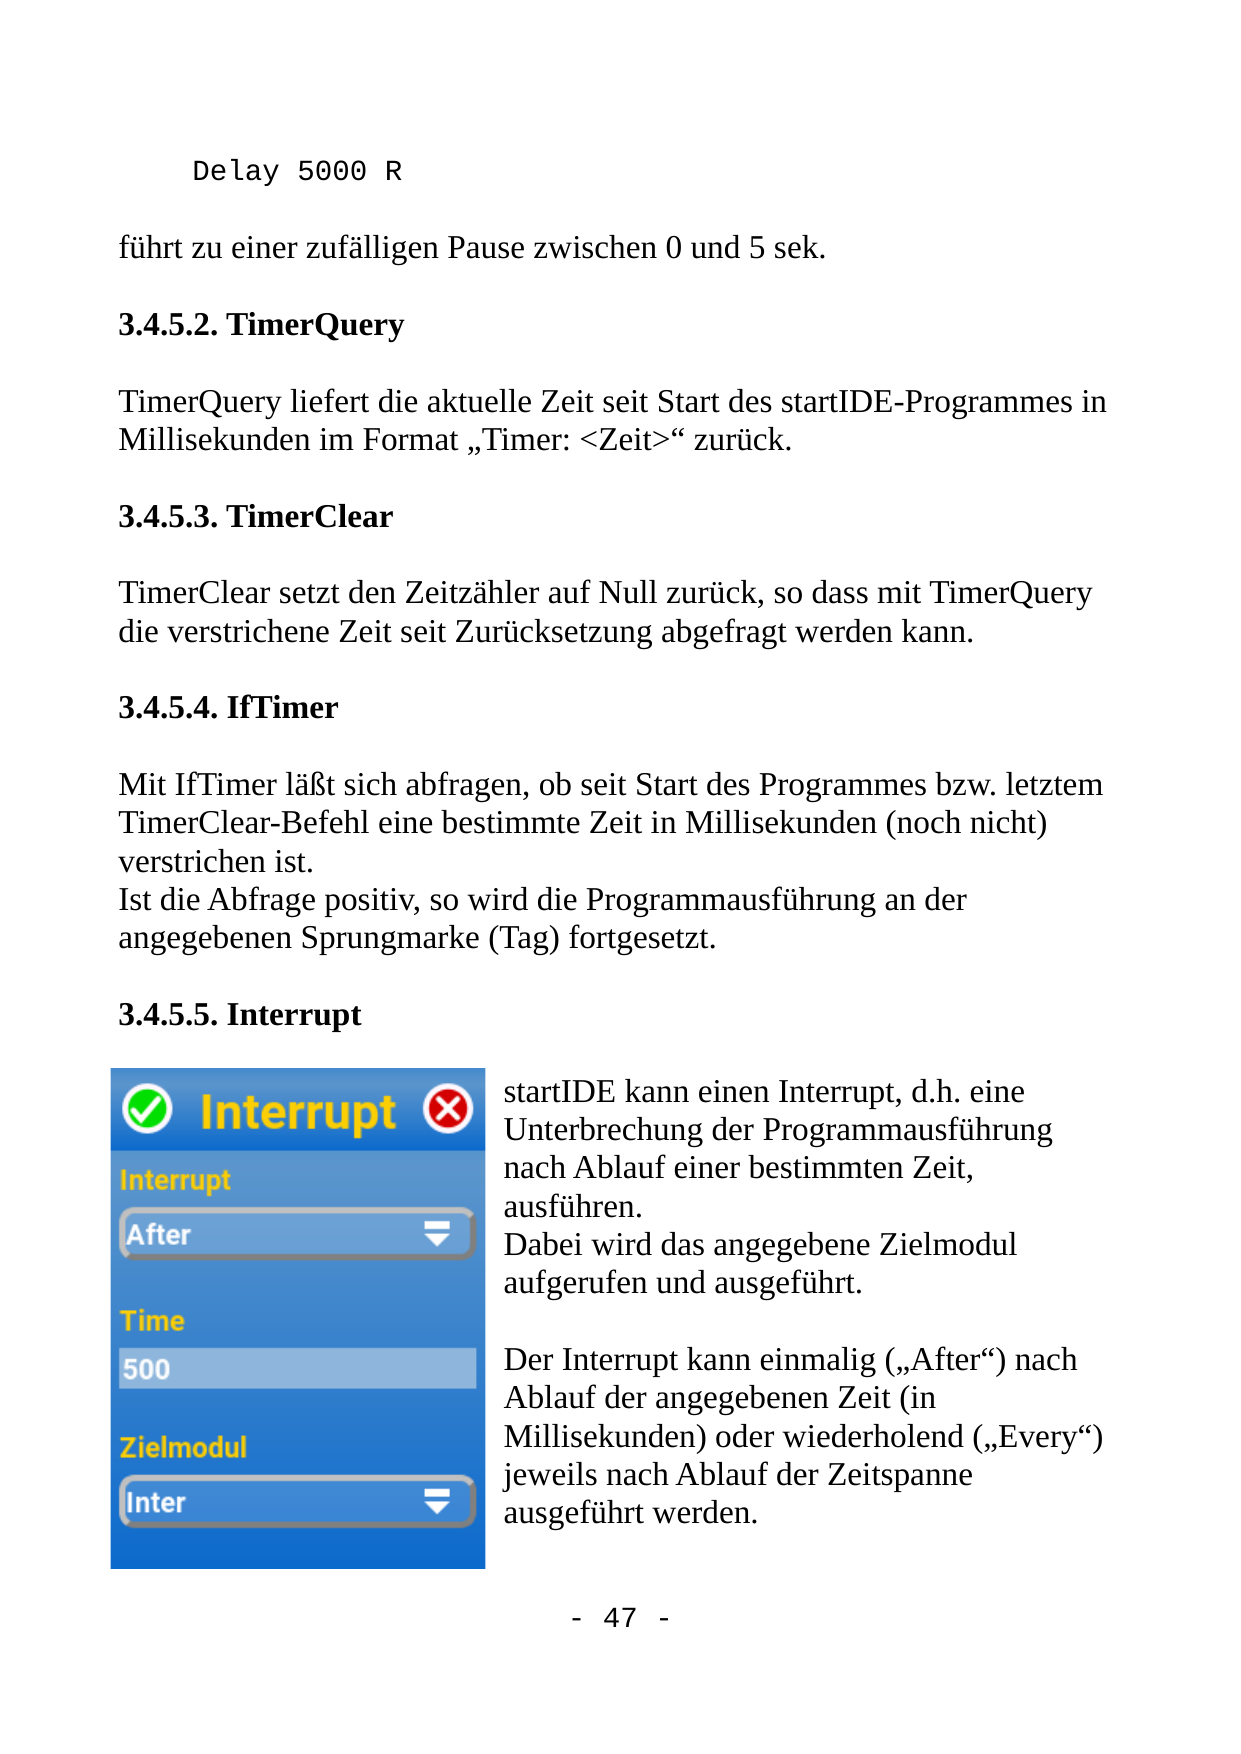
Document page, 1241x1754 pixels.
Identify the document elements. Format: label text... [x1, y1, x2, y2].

text 3.4.5.2. TimerQuery [118, 304, 1122, 343]
text TimerQuery liefert die aktuelle Zeit seit Start des startIDE-Programmes in Millisekunden im Format „Timer: <Zeit>“ zurück. [118, 381, 1122, 458]
text TimerClear setzt den Zeitzähler auf Null zurück, so dass mit TimerQuery die verstrichene Zeit seit Zurücksetzung abgefragt werden kann. [118, 573, 1122, 649]
text 3.4.5.4. IfTimer [118, 688, 1122, 726]
text Mit IfTimer läßt sich abfragen, ob seit Start des Programmes bzw. letztem TimerClear-Befehl eine bestimmte Zeit in Millisekunden (noch nicht) verstrichen ist. [118, 764, 1122, 879]
picture [110, 1068, 486, 1569]
text 3.4.5.5. Interrupt [118, 994, 1122, 1033]
text führt zu einer zufälligen Pause zwischen 0 und 5 sek. [118, 228, 1122, 266]
text Ist die Abfrage positiv, so wird die Programmausführung an der angegebenen Sprungmarke (Tag) fortgesetzt. [118, 879, 1122, 956]
text Delay 5000 R [118, 156, 1122, 189]
text Dabei wird das angegebene Zielmodul aufgerufen und ausgeführt. [486, 1224, 1122, 1301]
text 3.4.5.3. TimerClear [118, 496, 1122, 534]
text startIDE kann einen Interrupt, d.h. eine Unterbrechung der Programmausführung nach Ablauf einer bestimmten Zeit, ausführen. [486, 1071, 1122, 1224]
text Der Interrupt kann einmalig („After“) nach Ablauf der angegebenen Zeit (in Millisekunden) oder wiederholend („Every“) jeweils nach Ablauf der Zeitspanne ausgeführt werden. [486, 1339, 1122, 1531]
